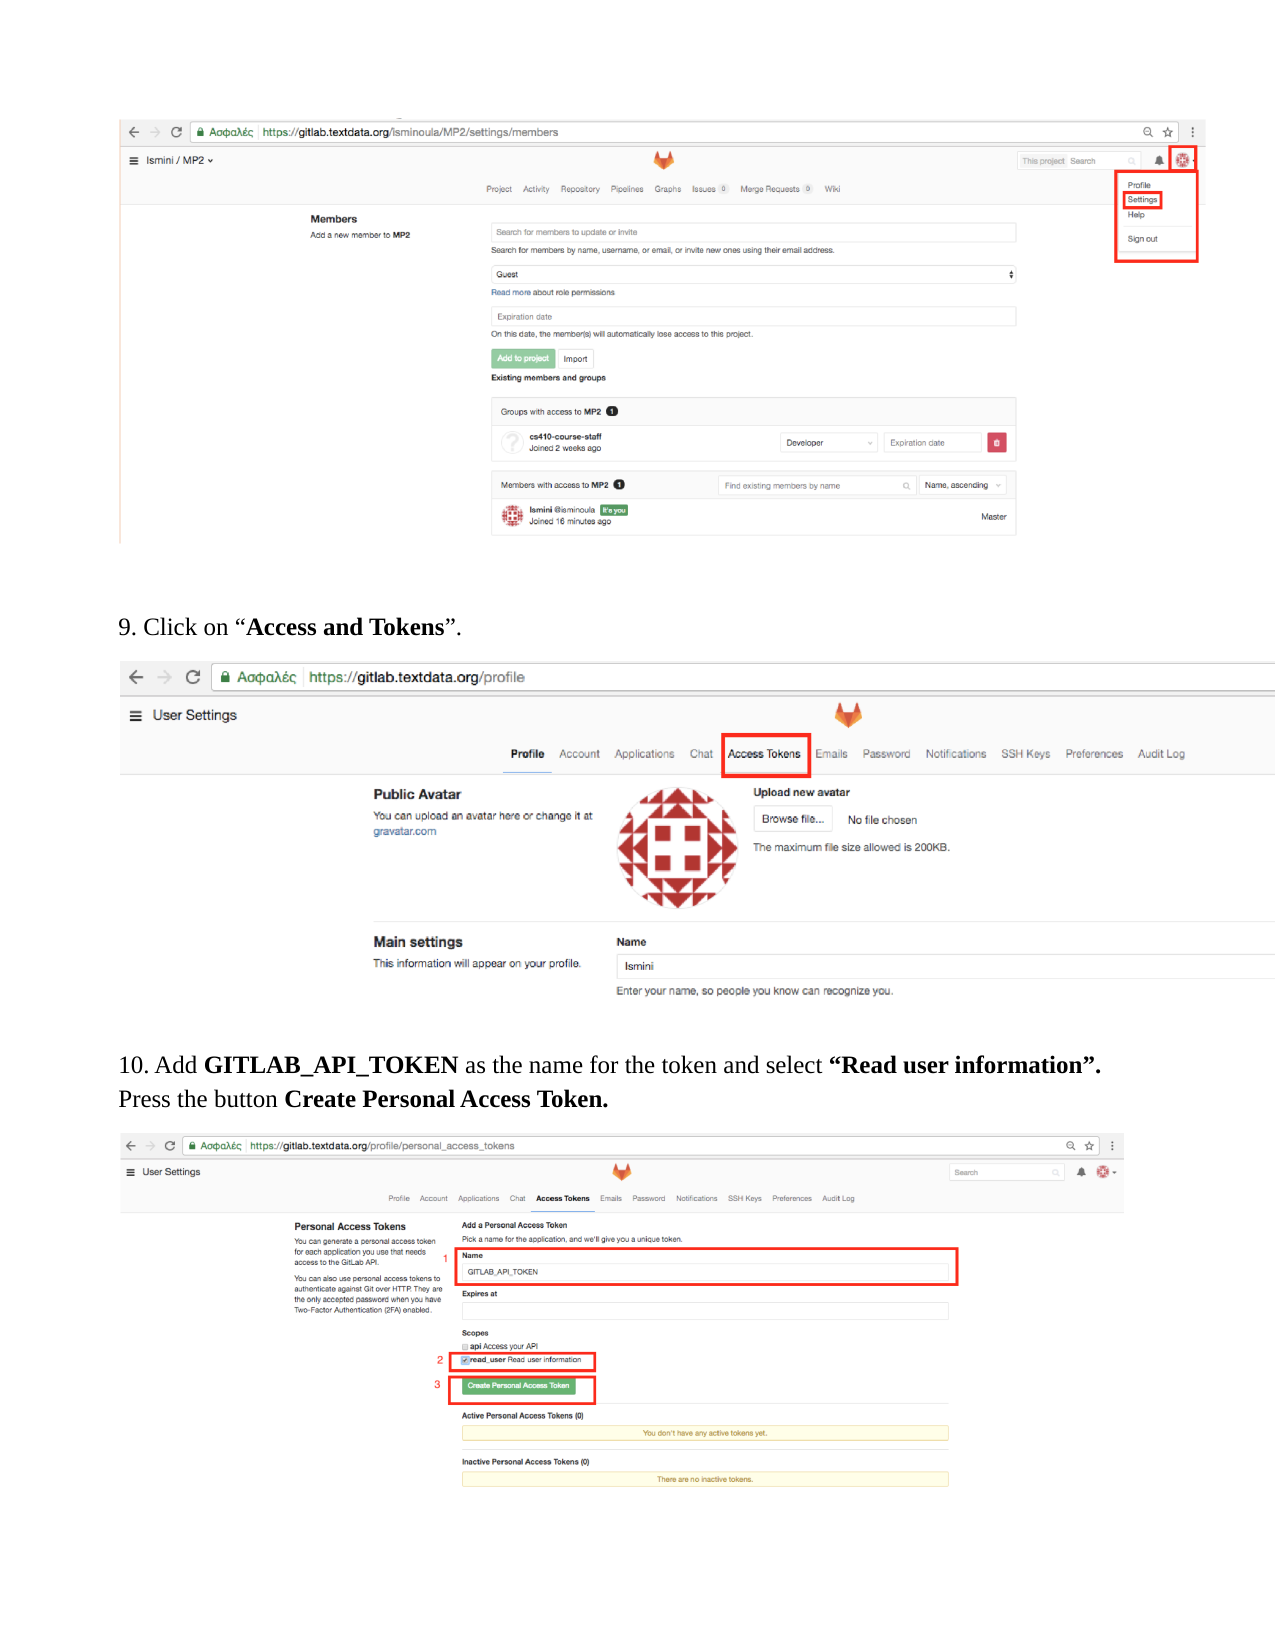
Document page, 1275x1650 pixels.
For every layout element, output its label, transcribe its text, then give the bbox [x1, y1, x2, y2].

text 9. Click on “Access and Tokens”. [118, 612, 1157, 641]
picture [118, 118, 1206, 592]
picture [118, 1133, 1126, 1512]
text 10. Add GITLAB_API_TOKEN as the name for the token and select “Read user information”. Press the button Create Personal Access Token. [118, 1050, 1157, 1113]
picture [118, 661, 1275, 1030]
